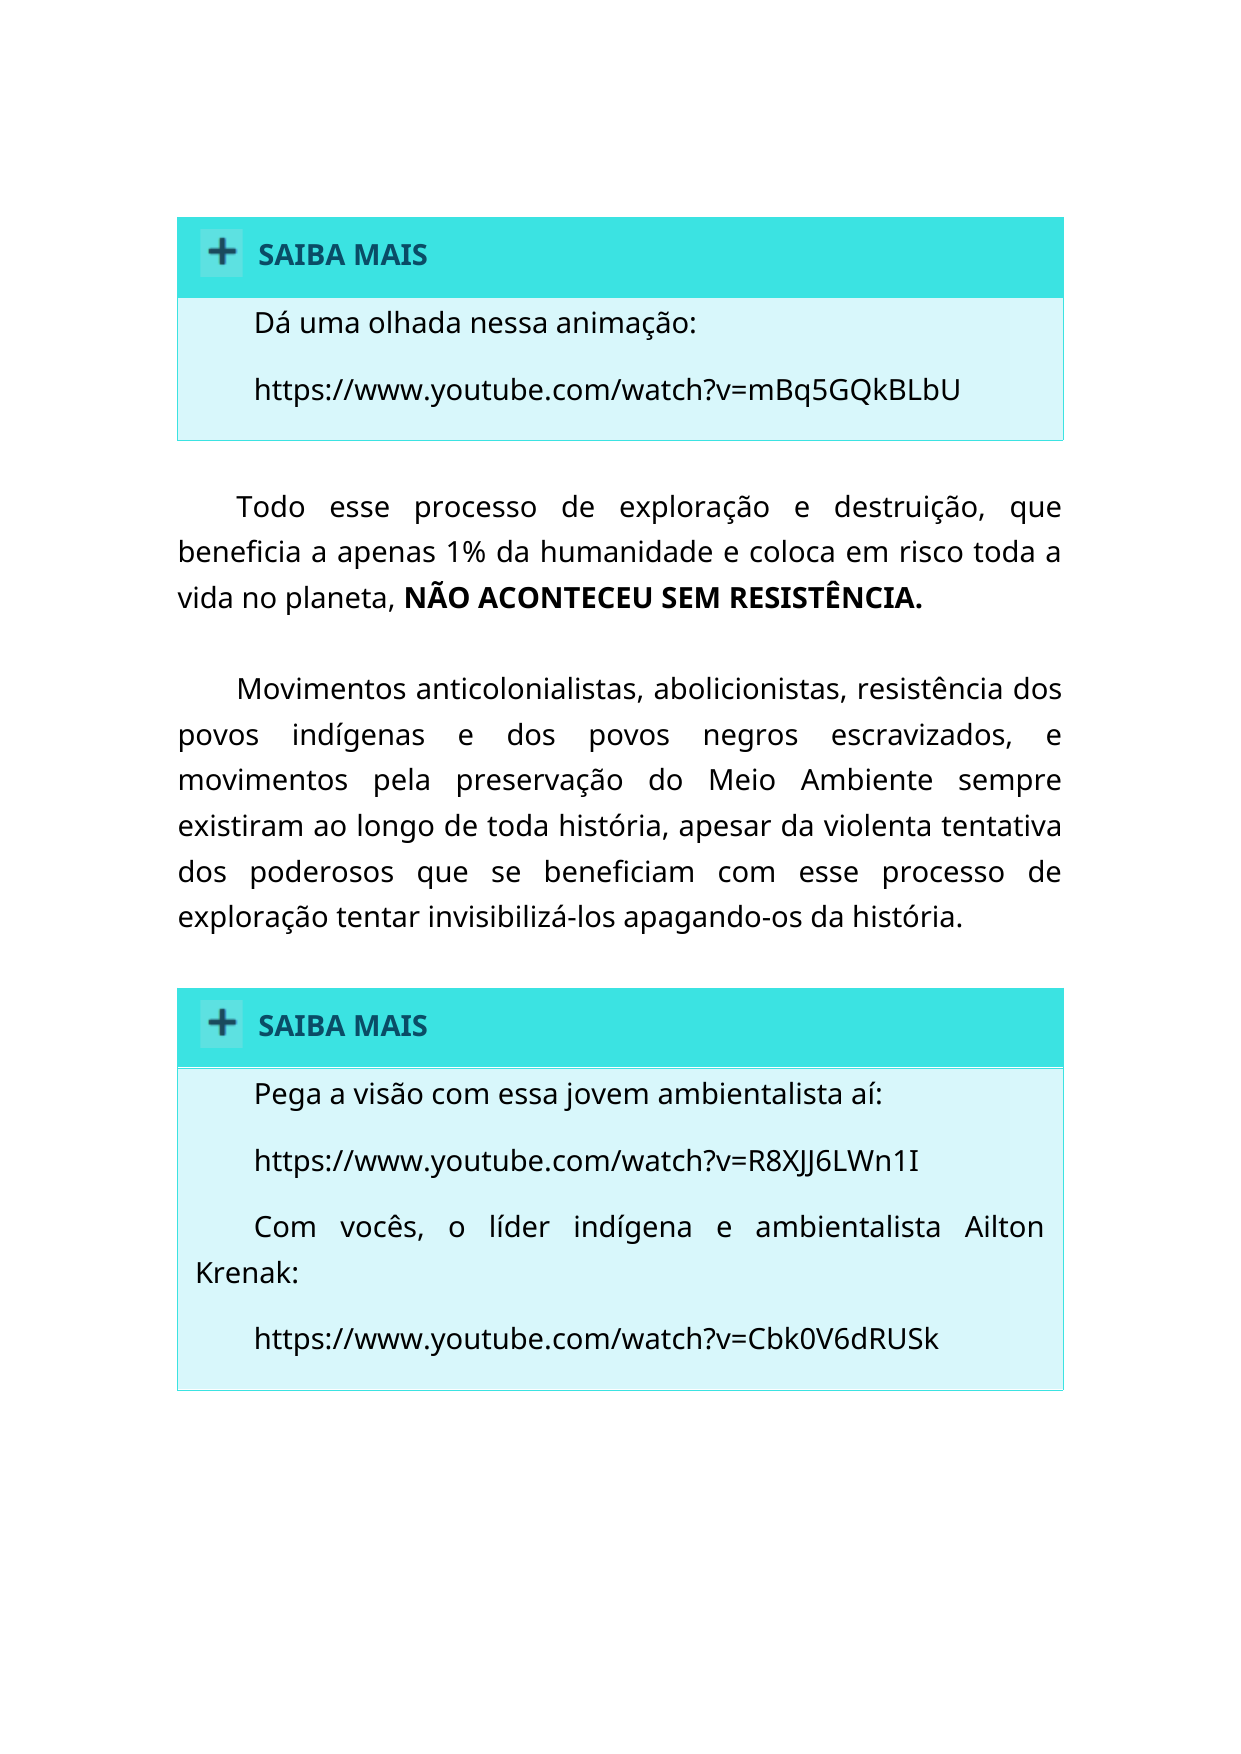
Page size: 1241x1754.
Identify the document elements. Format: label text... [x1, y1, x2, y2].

picture [200, 229, 243, 277]
table_header SAIBA MAIS [178, 218, 1063, 297]
text Todo esse processo de exploração e destruição, que beneficia a apenas 1% da humanidade e coloca em risco toda a vida no planeta, NÃO ACONTECEU SEM RESISTÊNCIA. [177, 486, 1063, 617]
table_header SAIBA MAIS [178, 989, 1063, 1067]
table_cell Dá uma olhada nessa animação: https://www.youtube.com/watch?v=mBq5GQkBLbU [178, 298, 1063, 440]
picture [200, 1000, 243, 1048]
text Movimentos anticolonialistas, abolicionistas, resistência dos povos indígenas e dos povos negros escravizados, e movimentos pela preservação do Meio Ambiente sempre existiram ao longo de toda história, apesar da violenta tentativa dos poderosos que se beneficiam com esse processo de exploração tentar invisibilizá-los apagando-os da história. [177, 668, 1063, 936]
table_cell Pega a visão com essa jovem ambientalista aí: https://www.youtube.com/watch?v=R8XJJ6LWn1I Com vocês, o líder indígena e ambientalista Ailton Krenak: https://www.youtube.com/watch?v=Cbk0V6dRUSk [178, 1069, 1063, 1389]
